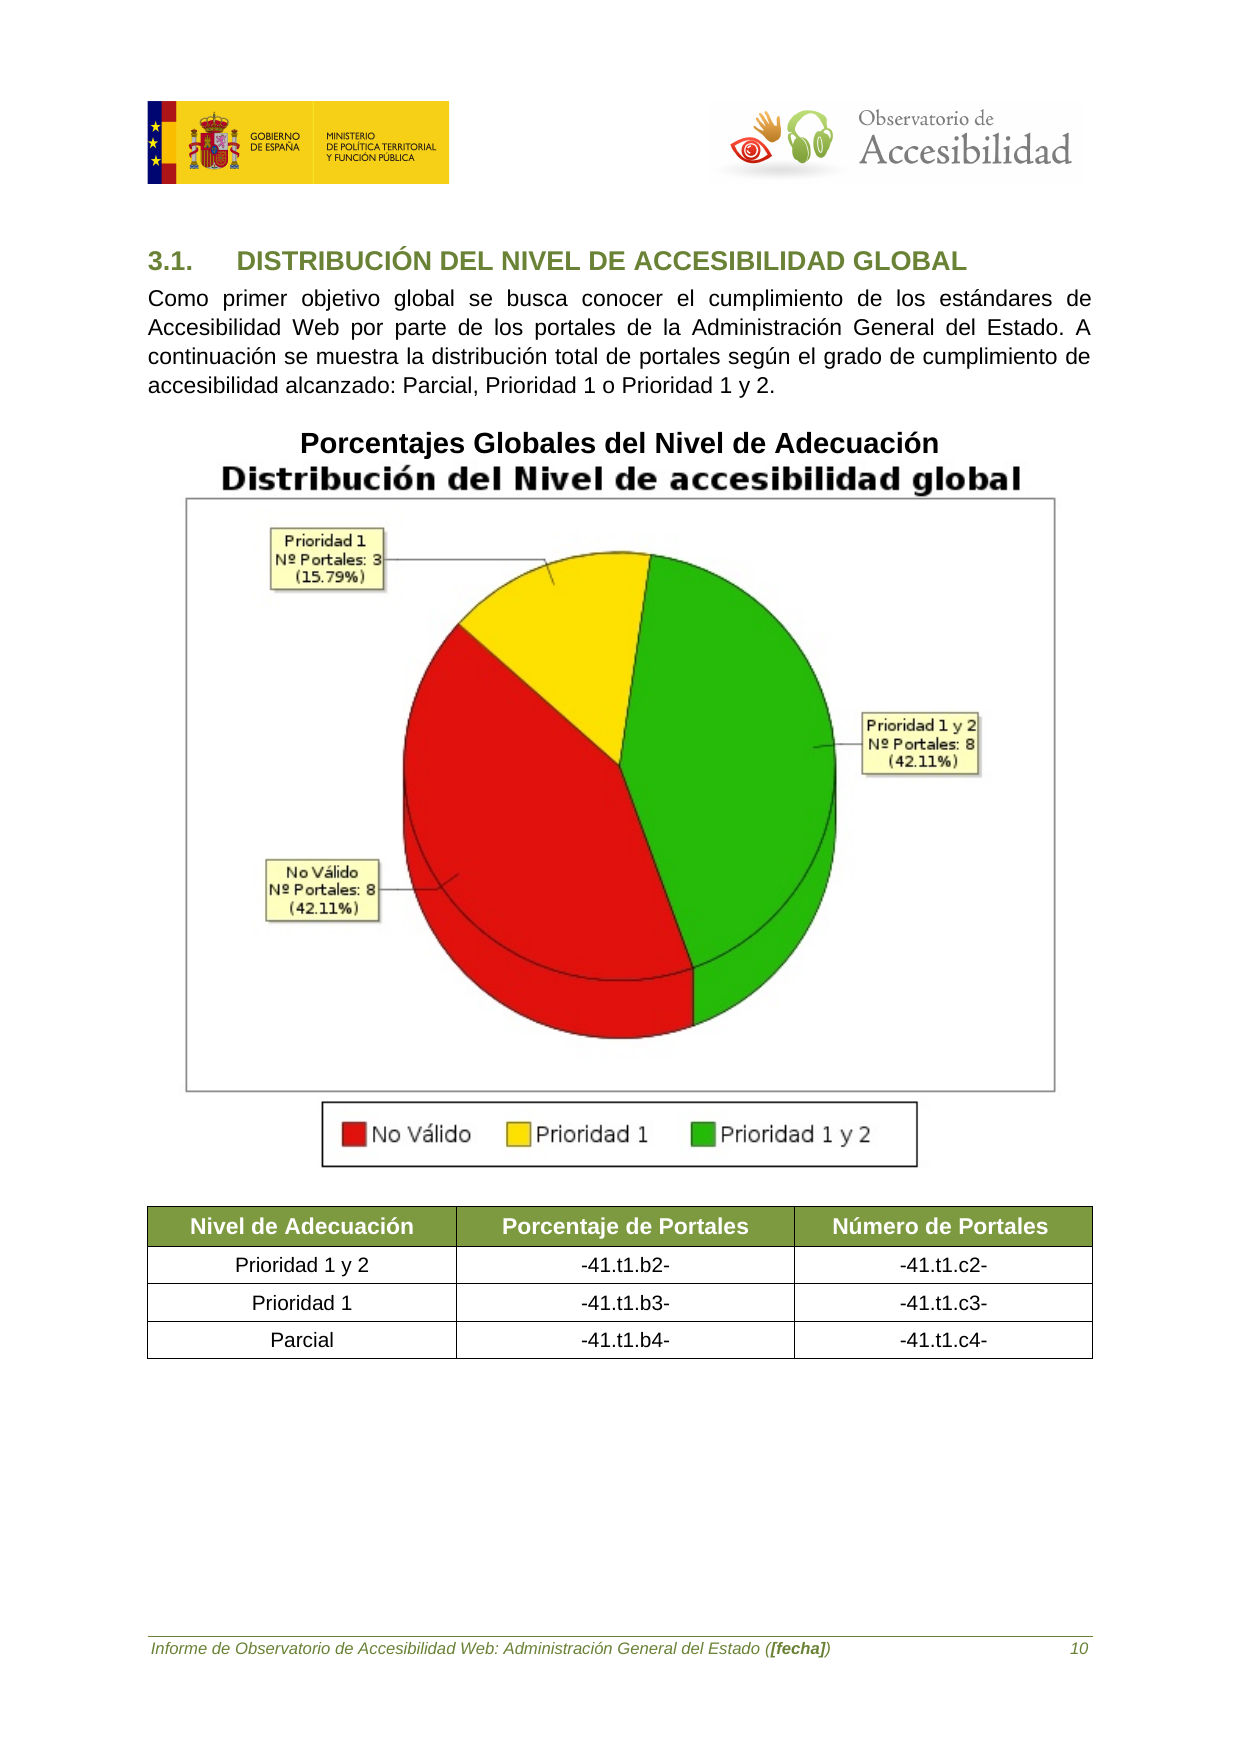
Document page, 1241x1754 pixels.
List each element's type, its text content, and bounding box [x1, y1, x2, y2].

table_cell -41.t1.c2- [795, 1247, 1092, 1283]
table_cell -41.t1.c4- [795, 1322, 1092, 1358]
picture [147, 101, 450, 184]
text Porcentajes Globales del Nivel de Adecuación [148, 426, 1092, 460]
table_cell -41.t1.c3- [795, 1284, 1092, 1321]
table_header Porcentaje de Portales [457, 1207, 794, 1246]
picture [710, 101, 1086, 184]
table_cell -41.t1.b3- [457, 1284, 794, 1321]
table_cell Prioridad 1 [148, 1284, 456, 1321]
table_header Nivel de Adecuación [148, 1207, 456, 1246]
table_cell -41.t1.b4- [457, 1322, 794, 1358]
table_cell Prioridad 1 y 2 [148, 1247, 456, 1283]
subtitle Distribución del nivel de accesibilidad global [148, 245, 1092, 276]
picture [178, 459, 1062, 1169]
table_header Número de Portales [795, 1207, 1092, 1246]
table_cell Parcial [148, 1322, 456, 1358]
table_cell -41.t1.b2- [457, 1247, 794, 1283]
text Como primer objetivo global se busca conocer el cumplimiento de los estándares de Accesibilidad Web por parte de los portales de la Administración General del Estado. A continuación se muestra la distribución total de portales según el grado de cumplimiento de accesibilidad alcanzado: Parcial, Prioridad 1 o Prioridad 1 y 2. [148, 285, 1092, 398]
